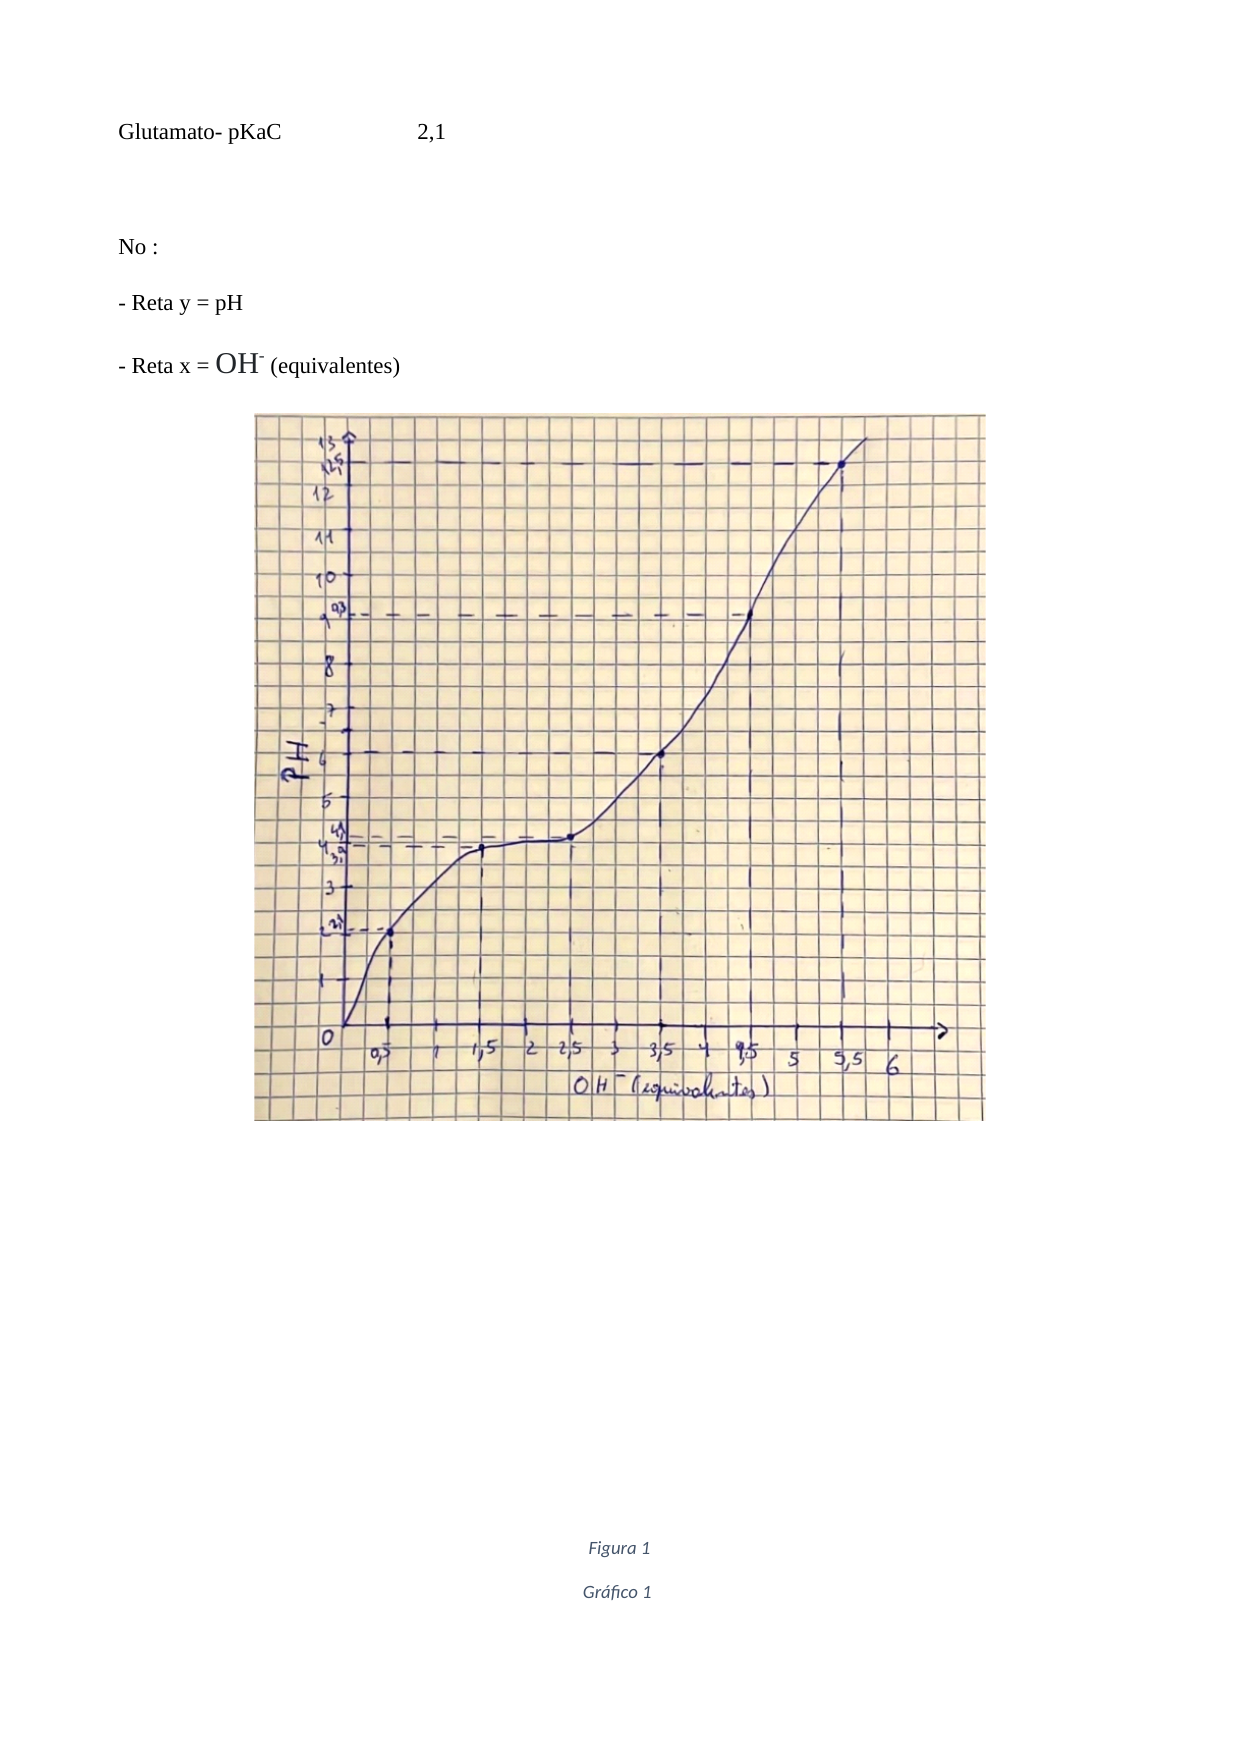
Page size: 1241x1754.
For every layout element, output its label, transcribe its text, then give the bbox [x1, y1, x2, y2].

text Glutamato- pKaC 2,1 [118, 118, 1122, 144]
text Figura 1 [118, 1536, 1122, 1559]
text - Reta y = pH [118, 289, 1122, 315]
text - Reta x = OH- (equivalentes) [118, 345, 1122, 380]
text Gráfico 1 [118, 1580, 1122, 1603]
text No : [118, 233, 1122, 259]
